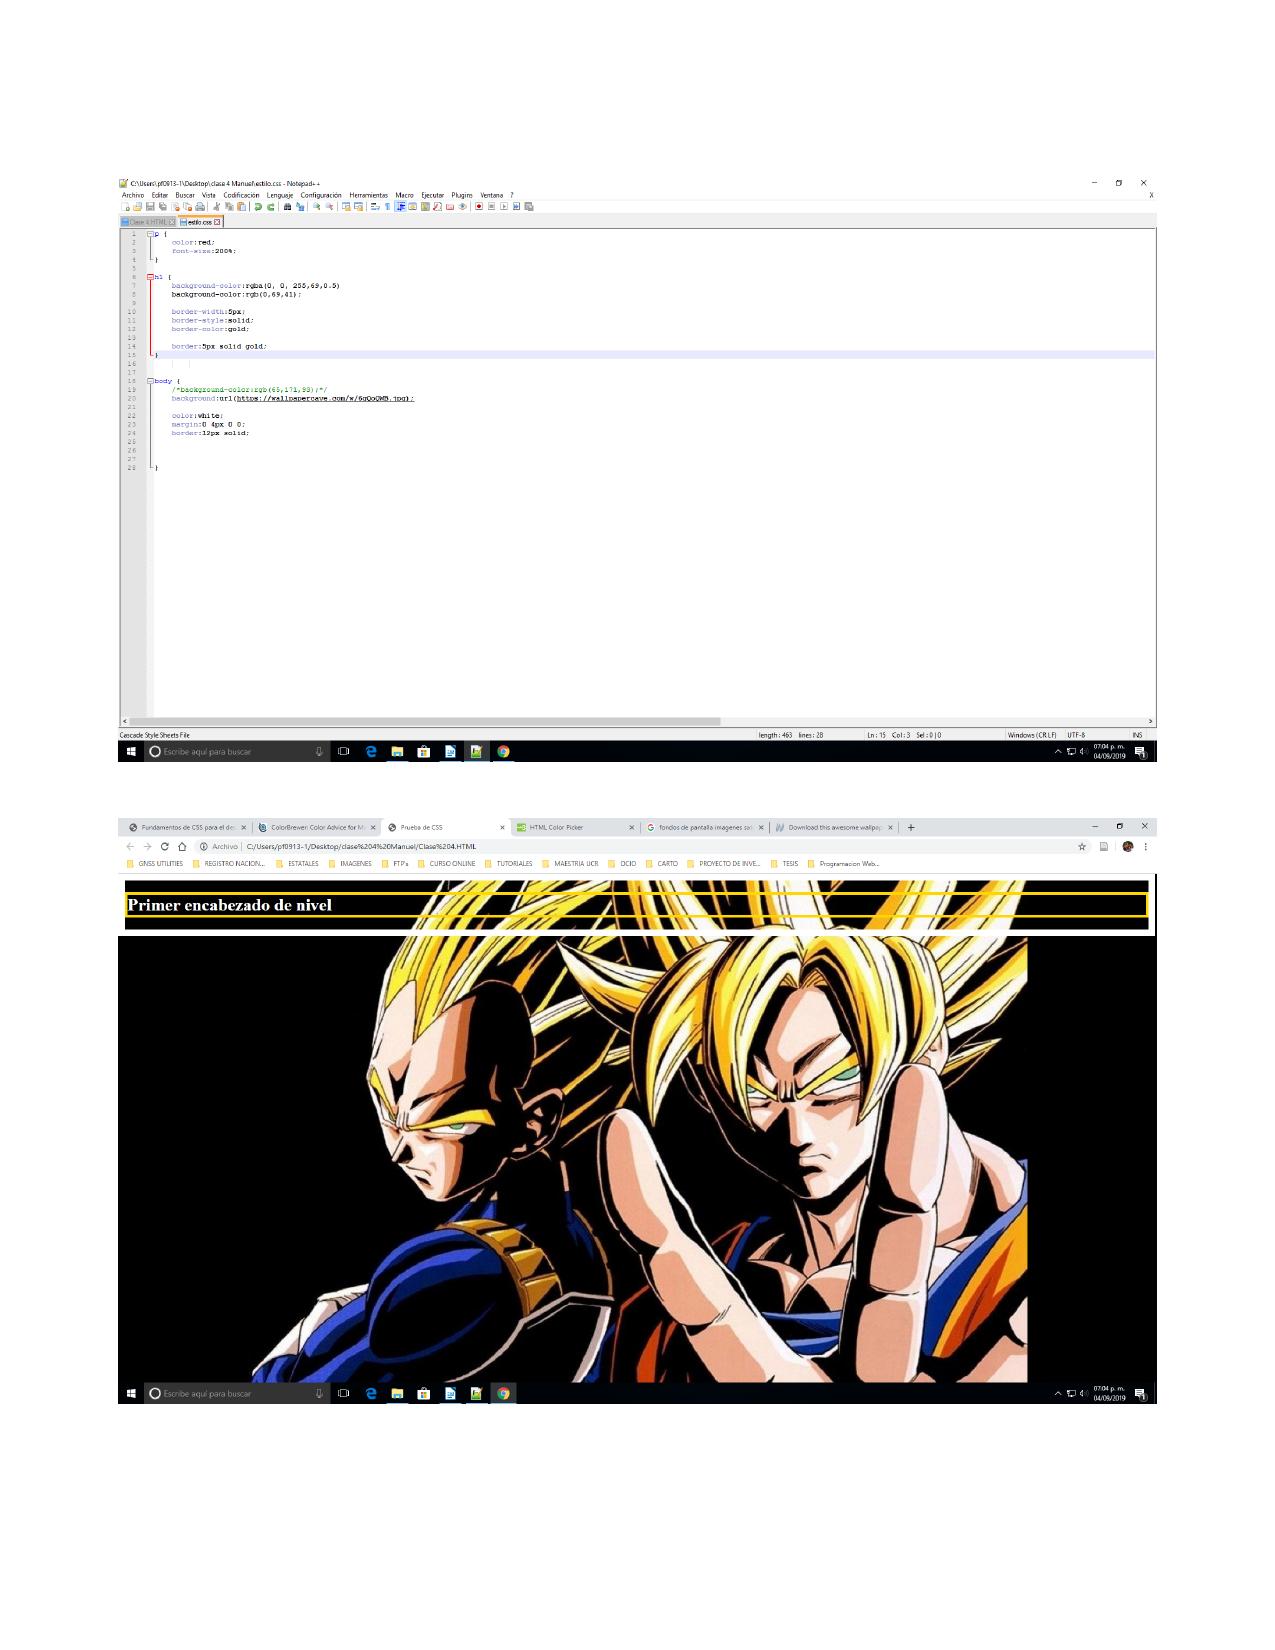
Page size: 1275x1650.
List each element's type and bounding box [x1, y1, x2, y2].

picture [118, 818, 1157, 1404]
picture [118, 177, 1157, 762]
